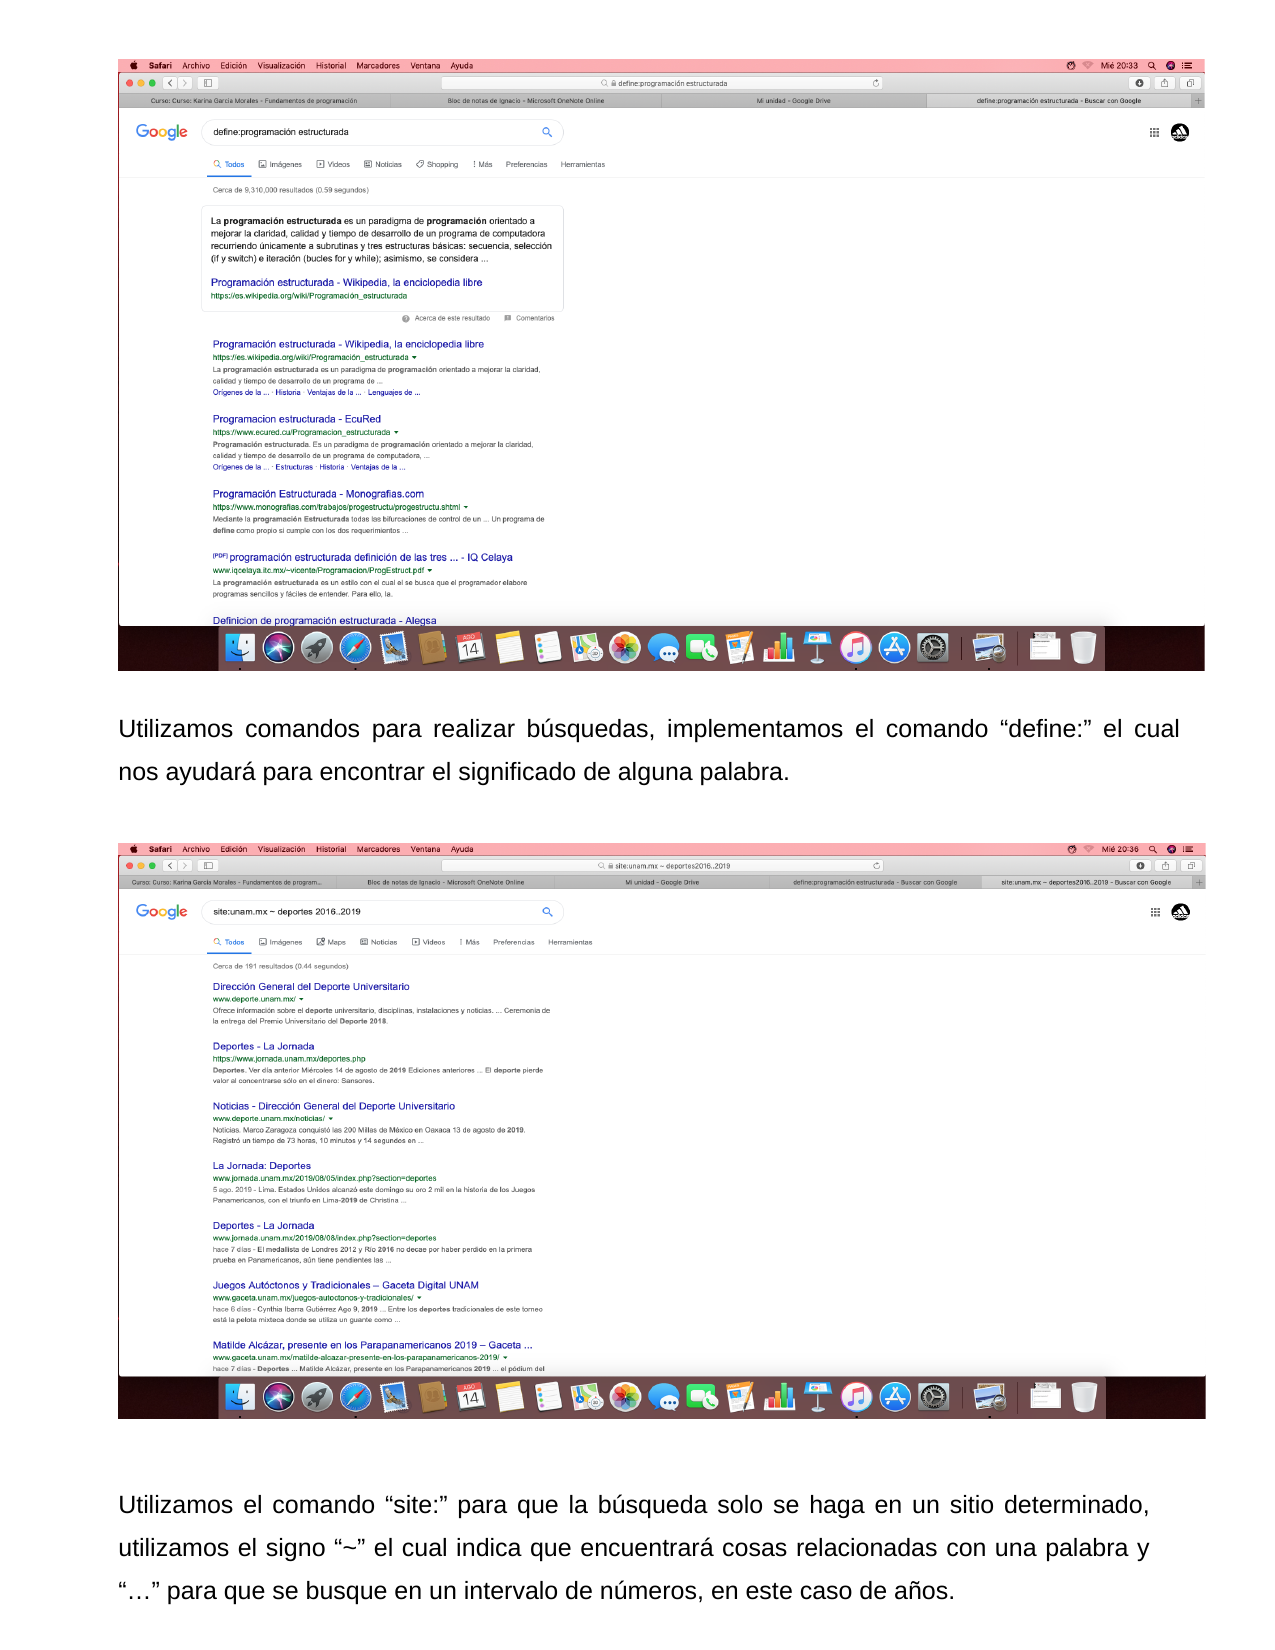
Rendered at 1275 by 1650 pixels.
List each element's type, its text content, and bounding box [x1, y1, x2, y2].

text Utilizamos comandos para realizar búsquedas, implementamos el comando “define:” el cual nos ayudará para encontrar el significado de alguna palabra. [118, 714, 1181, 786]
text Utilizamos el comando “site:” para que la búsqueda solo se haga en un sitio determinado, utilizamos el signo “~” el cual indica que encuentrará cosas relacionadas con una palabra y “…” para que se busque en un intervalo de números, en este caso de años. [118, 1490, 1152, 1605]
